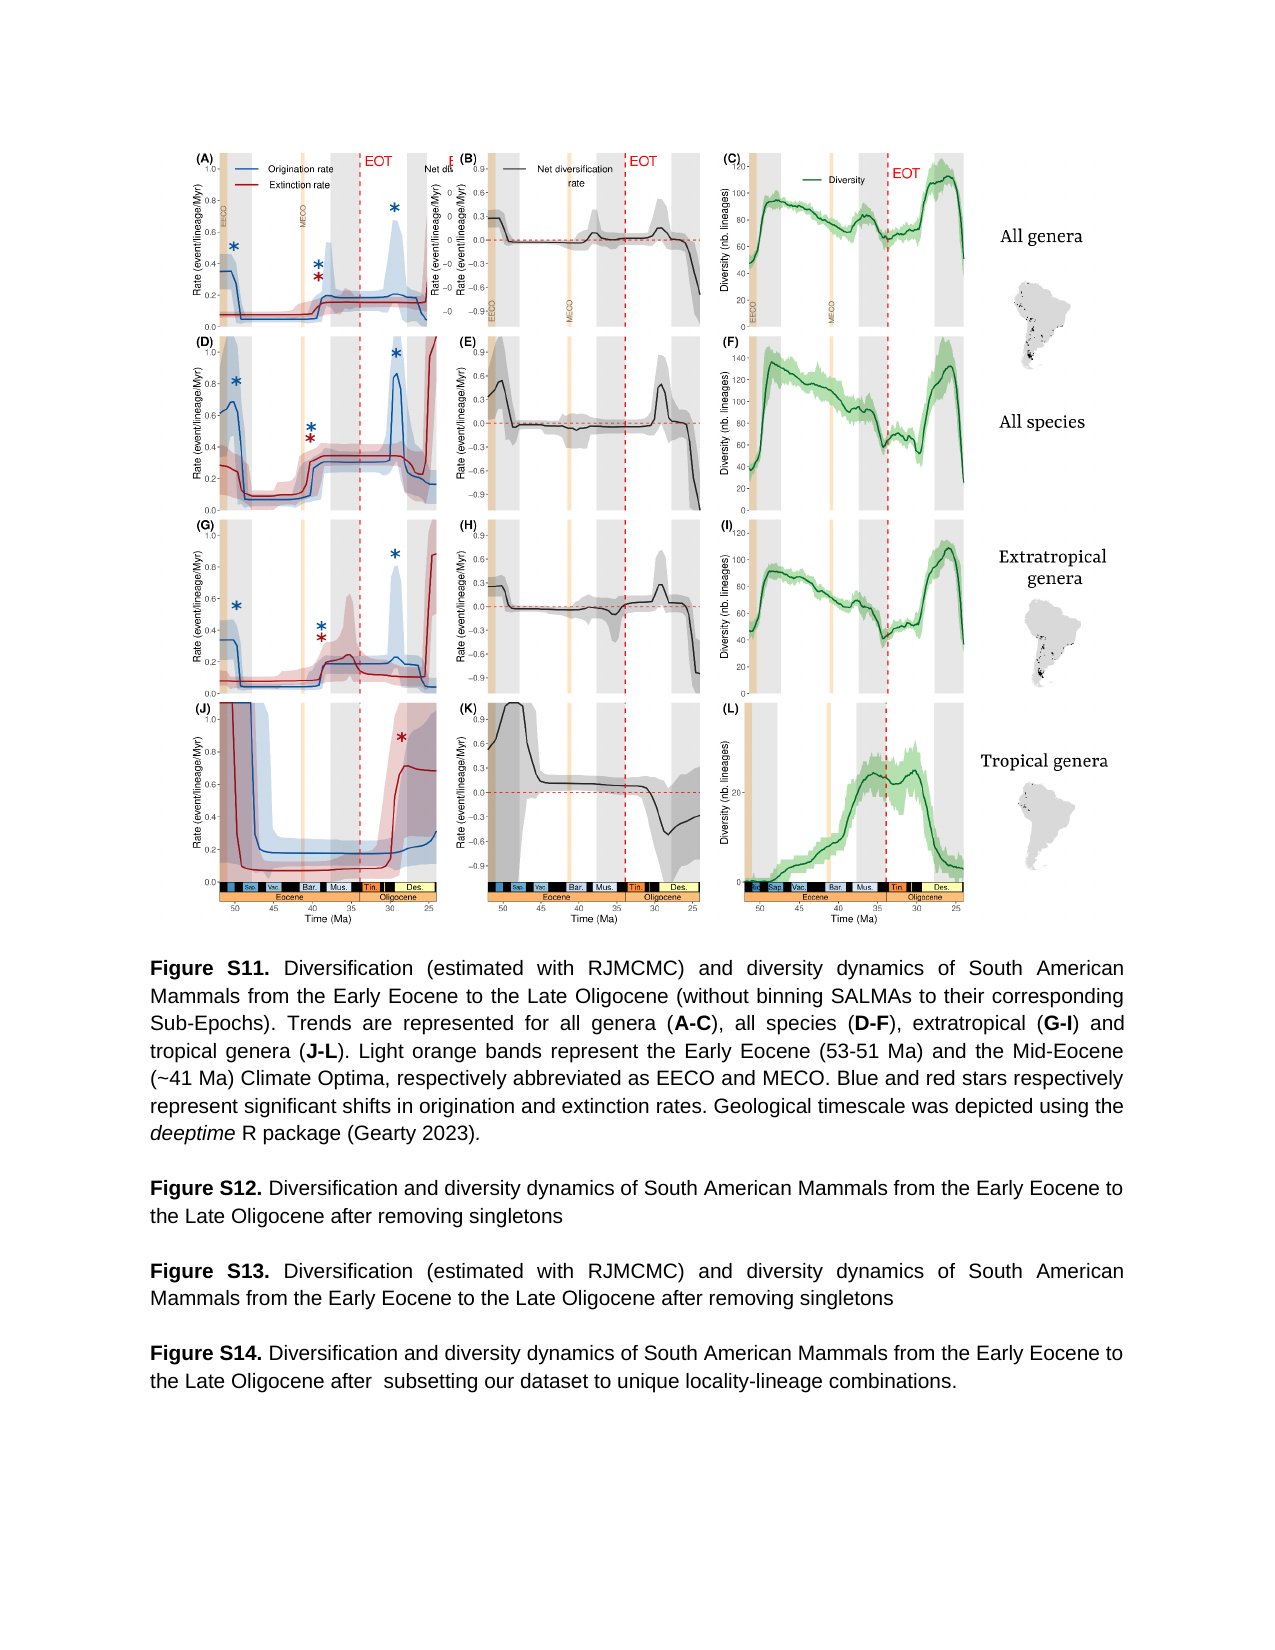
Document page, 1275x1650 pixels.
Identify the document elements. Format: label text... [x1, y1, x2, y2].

text Figure S12. Diversification and diversity dynamics of South American Mammals from the Early Eocene to the Late Oligocene after removing singletons [150, 1176, 1125, 1227]
picture [150, 150, 1125, 952]
text Figure S14. Diversification and diversity dynamics of South American Mammals from the Early Eocene to the Late Oligocene after subsetting our dataset to unique locality-lineage combinations. [150, 1341, 1125, 1392]
text Figure S11. Diversification (estimated with RJMCMC) and diversity dynamics of South American Mammals from the Early Eocene to the Late Oligocene (without binning SALMAs to their corresponding Sub-Epochs). Trends are represented for all genera (A-C), all species (D-F), extratropical (G-I) and tropical genera (J-L). Light orange bands represent the Early Eocene (53-51 Ma) and the Mid-Eocene (~41 Ma) Climate Optima, respectively abbreviated as EECO and MECO. Blue and red stars respectively represent significant shifts in origination and extinction rates. Geological timescale was depicted using the deeptime R package (Gearty 2023). [150, 956, 1125, 1145]
text Figure S13. Diversification (estimated with RJMCMC) and diversity dynamics of South American Mammals from the Early Eocene to the Late Oligocene after removing singletons [150, 1258, 1125, 1310]
